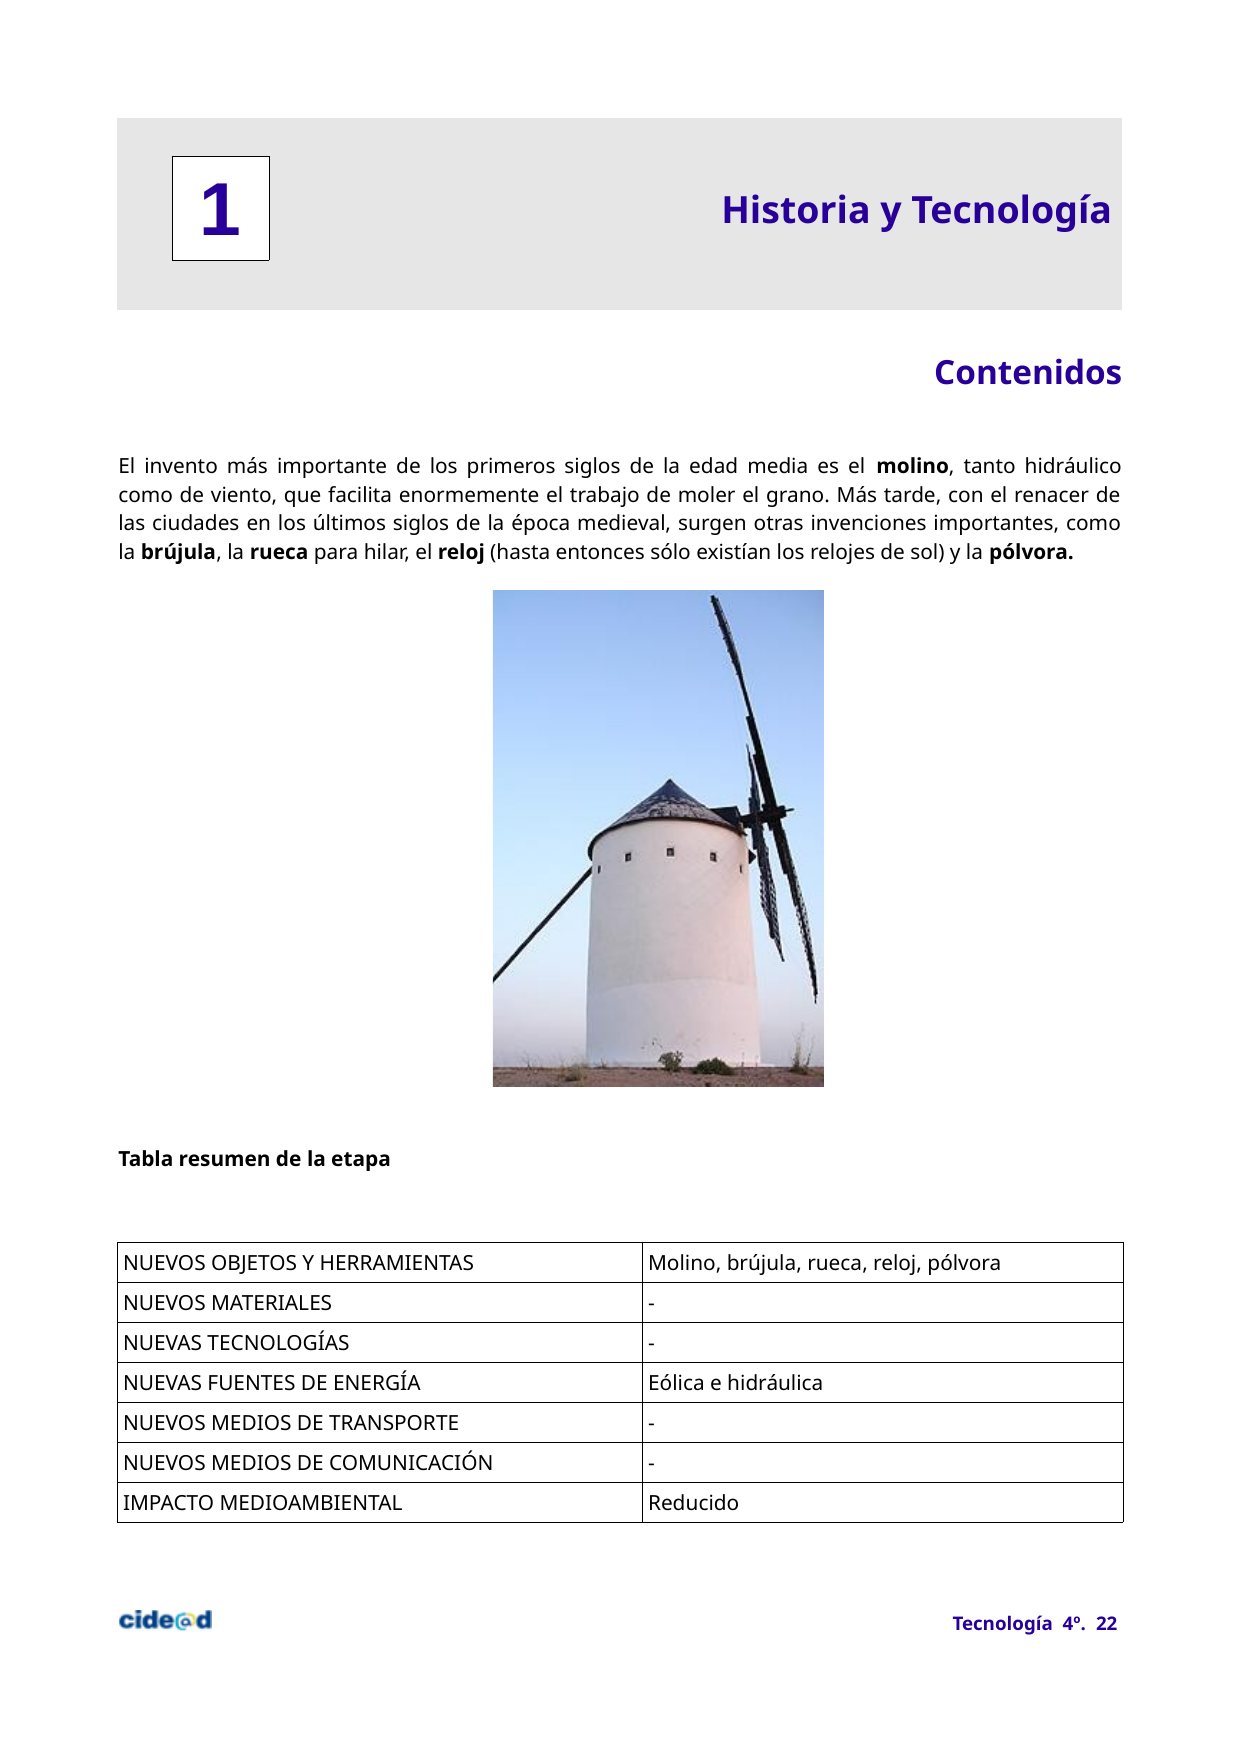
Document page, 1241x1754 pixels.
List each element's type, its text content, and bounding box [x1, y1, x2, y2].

table_cell Eólica e hidráulica [643, 1363, 1123, 1402]
table_cell NUEVAS FUENTES DE ENERGÍA [118, 1363, 642, 1402]
table_cell - [643, 1443, 1123, 1482]
table_cell NUEVAS TECNOLOGÍAS [118, 1323, 642, 1362]
table_cell IMPACTO MEDIOAMBIENTAL [118, 1483, 642, 1522]
table_header Molino, brújula, rueca, reloj, pólvora [643, 1243, 1123, 1282]
table_cell - [643, 1283, 1123, 1322]
table_cell - [643, 1323, 1123, 1362]
table_cell - [643, 1403, 1123, 1442]
table_cell NUEVOS MATERIALES [118, 1283, 642, 1322]
picture [492, 590, 824, 1087]
picture [118, 1610, 212, 1632]
text Contenidos [118, 349, 1122, 394]
table_cell NUEVOS MEDIOS DE TRANSPORTE [118, 1403, 642, 1442]
text Tabla resumen de la etapa [118, 1144, 1122, 1172]
table_cell Reducido [643, 1483, 1123, 1522]
table_header NUEVOS OBJETOS Y HERRAMIENTAS [118, 1243, 642, 1282]
table_cell NUEVOS MEDIOS DE COMUNICACIÓN [118, 1443, 642, 1482]
table_header Historia y Tecnología [117, 118, 1122, 310]
text El invento más importante de los primeros siglos de la edad media es el molino, tanto hidráulico como de viento, que facilita enormemente el trabajo de moler el grano. Más tarde, con el renacer de las ciudades en los últimos siglos de la época medieval, surgen otras invenciones importantes, como la brújula, la rueca para hilar, el reloj (hasta entonces sólo existían los relojes de sol) y la pólvora. [118, 452, 1122, 565]
